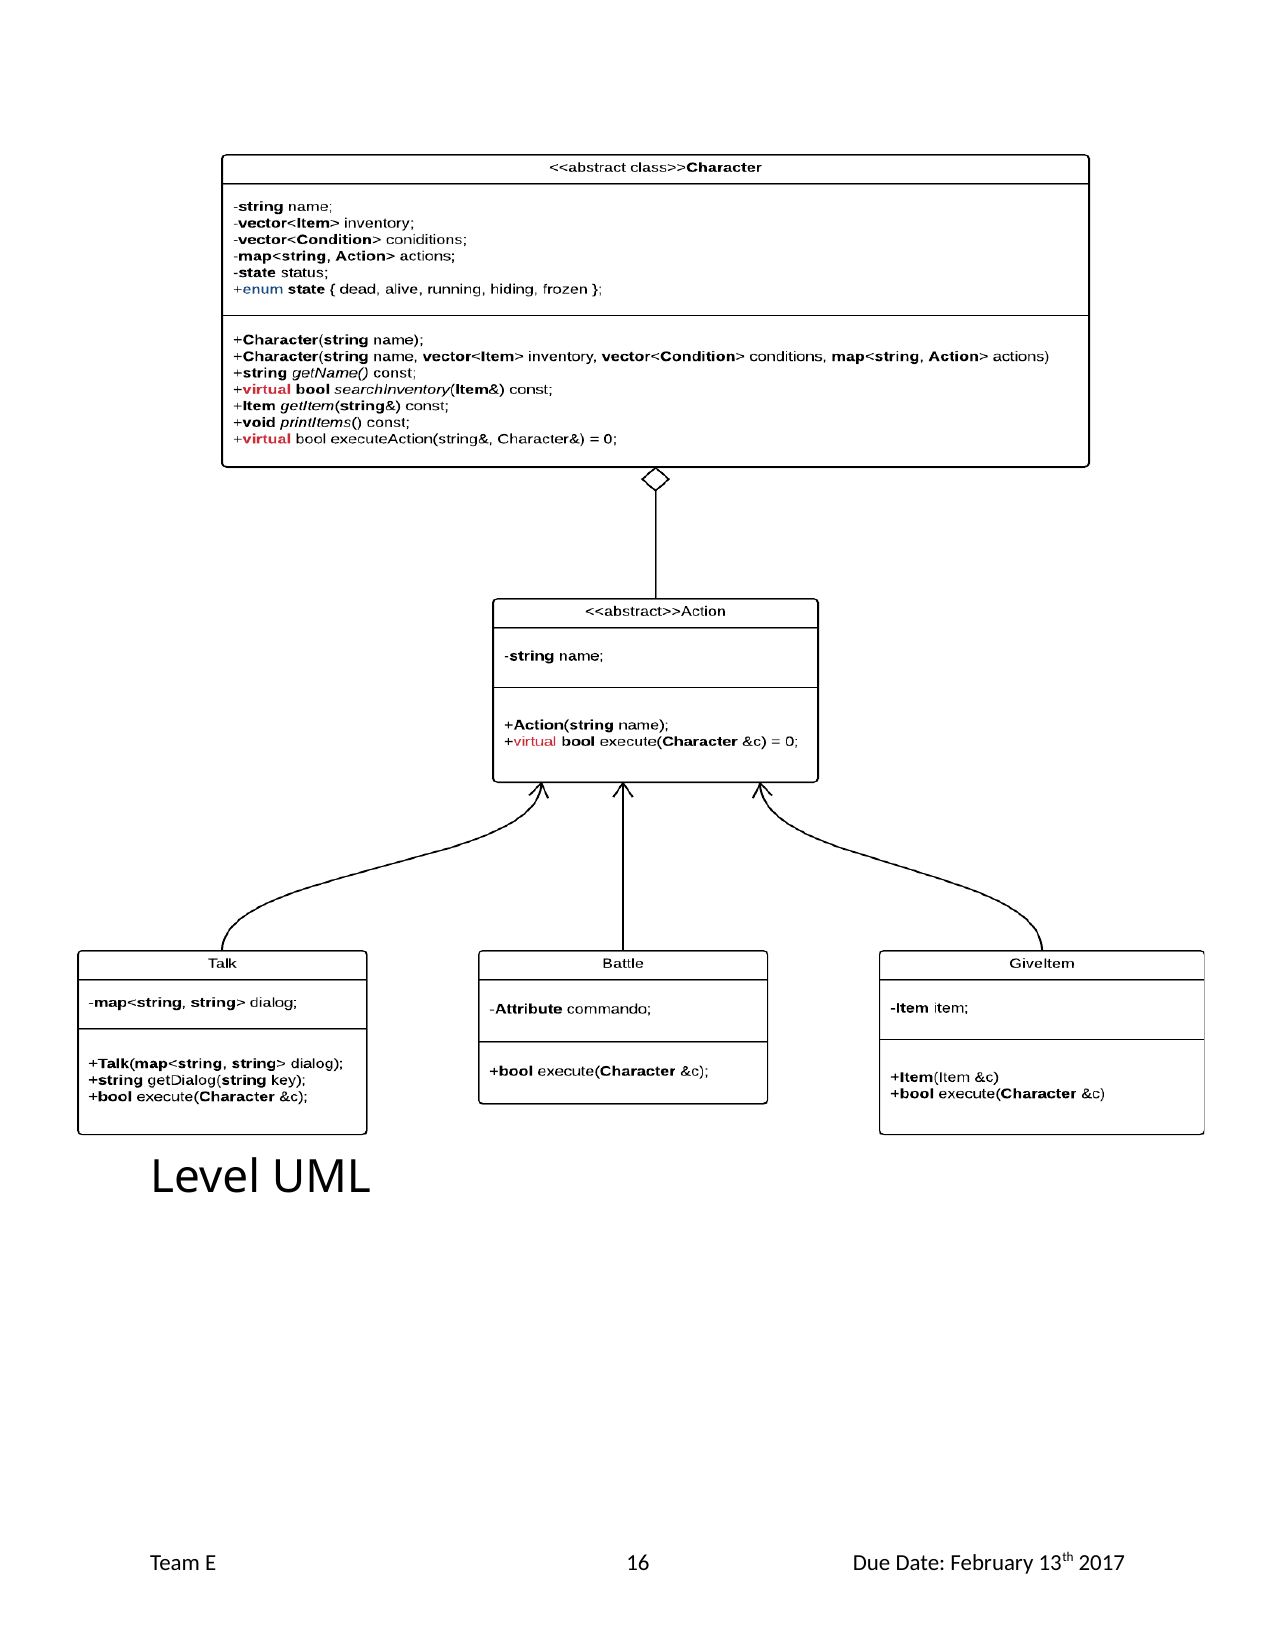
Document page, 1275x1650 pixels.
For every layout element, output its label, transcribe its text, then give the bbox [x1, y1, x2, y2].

list Level UML [150, 1144, 1125, 1206]
picture [70, 150, 1205, 1144]
